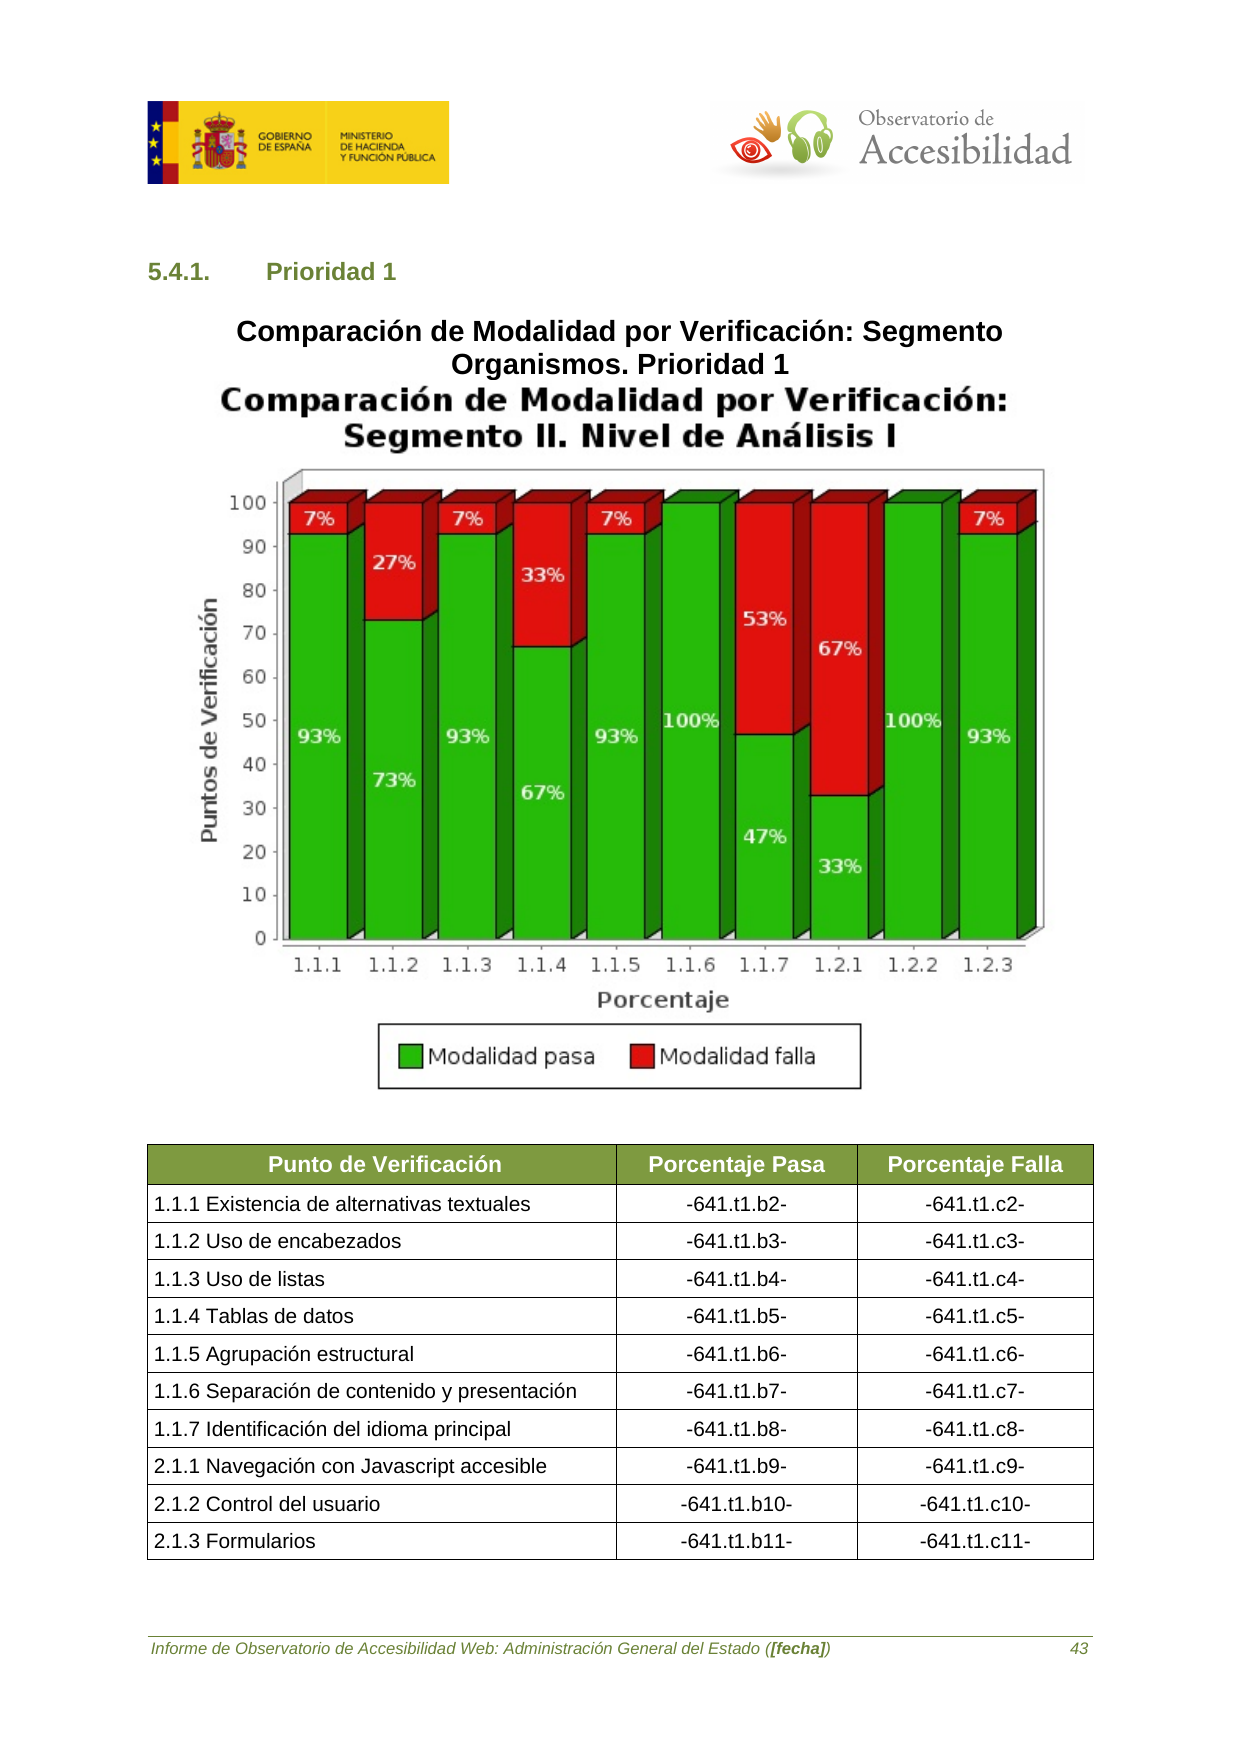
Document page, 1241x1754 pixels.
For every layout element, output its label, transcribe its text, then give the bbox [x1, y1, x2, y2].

table_cell -641.t1.c8- [858, 1410, 1093, 1447]
table_cell 1.1.2 Uso de encabezados [148, 1223, 616, 1259]
table_cell 1.1.5 Agrupación estructural [148, 1335, 616, 1372]
table_cell -641.t1.c2- [858, 1185, 1093, 1222]
table_cell -641.t1.b8- [617, 1410, 857, 1447]
table_cell -641.t1.c9- [858, 1448, 1093, 1484]
table_cell 2.1.1 Navegación con Javascript accesible [148, 1448, 616, 1484]
picture [710, 101, 1086, 184]
table_cell 1.1.4 Tablas de datos [148, 1298, 616, 1334]
picture [178, 380, 1062, 1091]
table_cell -641.t1.b2- [617, 1185, 857, 1222]
picture [147, 101, 450, 184]
table_cell -641.t1.b10- [617, 1485, 857, 1522]
table_cell 1.1.1 Existencia de alternativas textuales [148, 1185, 616, 1222]
table_cell -641.t1.b5- [617, 1298, 857, 1334]
table_cell -641.t1.c5- [858, 1298, 1093, 1334]
table_cell 1.1.7 Identificación del idioma principal [148, 1410, 616, 1447]
subtitle Prioridad 1 [148, 257, 1092, 286]
table_cell 2.1.2 Control del usuario [148, 1485, 616, 1522]
table_cell 1.1.3 Uso de listas [148, 1260, 616, 1297]
table_cell -641.t1.b3- [617, 1223, 857, 1259]
table_cell 2.1.3 Formularios [148, 1523, 616, 1559]
table_cell -641.t1.c4- [858, 1260, 1093, 1297]
table_cell -641.t1.b7- [617, 1373, 857, 1409]
text Comparación de Modalidad por Verificación: Segmento Organismos. Prioridad 1 [148, 314, 1092, 381]
table_cell -641.t1.b4- [617, 1260, 857, 1297]
table_header Punto de Verificación [148, 1145, 616, 1184]
table_cell -641.t1.b6- [617, 1335, 857, 1372]
table_header Porcentaje Falla [858, 1145, 1093, 1184]
table_header Porcentaje Pasa [617, 1145, 857, 1184]
table_cell -641.t1.c3- [858, 1223, 1093, 1259]
table_cell -641.t1.c7- [858, 1373, 1093, 1409]
table_cell -641.t1.b9- [617, 1448, 857, 1484]
table_cell -641.t1.b11- [617, 1523, 857, 1559]
table_cell -641.t1.c6- [858, 1335, 1093, 1372]
table_cell 1.1.6 Separación de contenido y presentación [148, 1373, 616, 1409]
table_cell -641.t1.c10- [858, 1485, 1093, 1522]
table_cell -641.t1.c11- [858, 1523, 1093, 1559]
